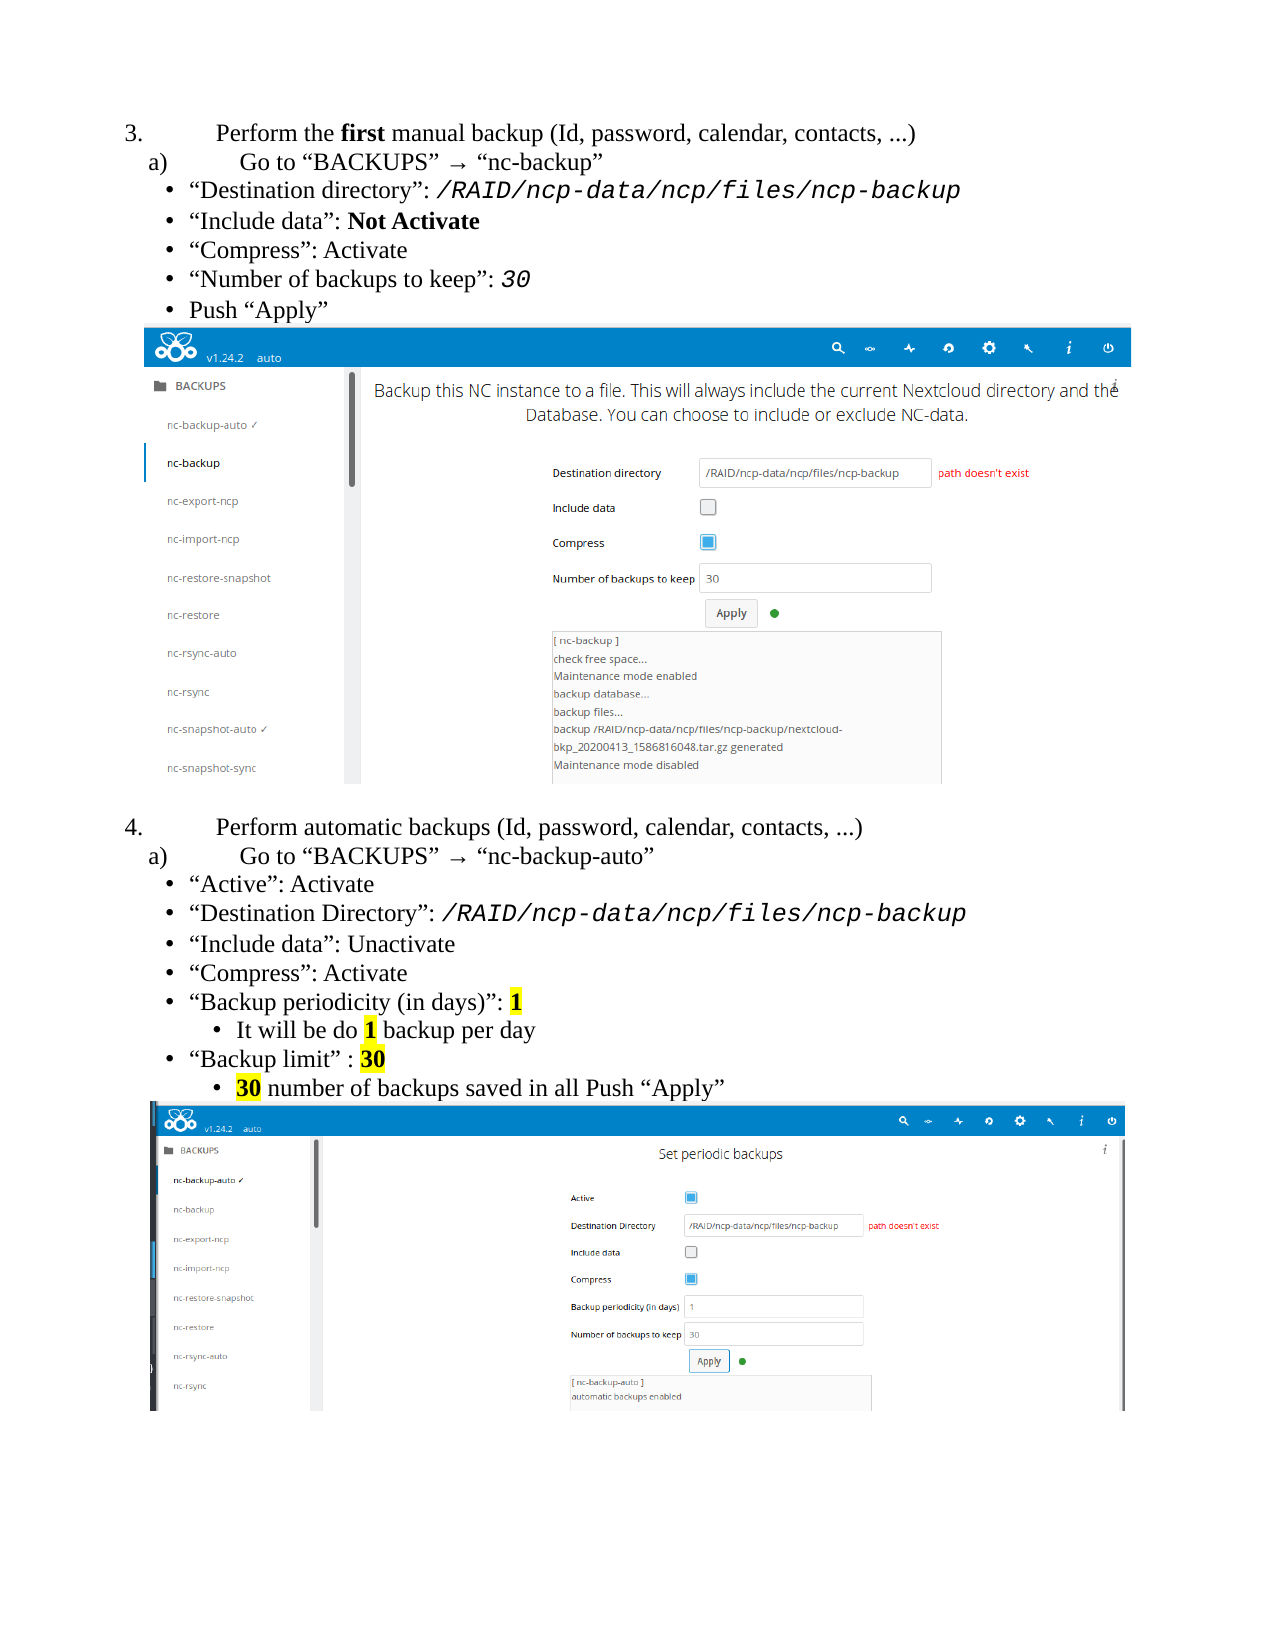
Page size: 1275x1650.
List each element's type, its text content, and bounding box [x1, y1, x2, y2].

list “Include data”: Unactivate [165, 929, 1157, 958]
list “Compress”: Activate [165, 235, 1157, 264]
list “Number of backups to keep”: 30 [165, 264, 1157, 295]
list “Backup periodicity (in days)”: 1 [165, 987, 1157, 1015]
list “Active”: Activate [165, 869, 1157, 898]
list Perform automatic backups (Id, password, calendar, contacts, ...) [118, 812, 1157, 841]
list Go to “BACKUPS” → “nc-backup” [142, 147, 1157, 176]
list 30 number of backups saved in all Push “Apply” [213, 1073, 1157, 1102]
list “Destination Directory”: /RAID/ncp-data/ncp/files/ncp-backup [165, 898, 1157, 929]
list “Compress”: Activate [165, 958, 1157, 987]
list It will be do 1 backup per day [213, 1015, 1157, 1044]
list “Backup limit” : 30 [165, 1044, 1157, 1073]
list Push “Apply” [165, 295, 1157, 323]
list “Include data”: Not Activate [165, 206, 1157, 235]
picture [144, 323, 1132, 784]
list Go to “BACKUPS” → “nc-backup-auto” [142, 841, 1157, 869]
picture [150, 1101, 1125, 1411]
list “Destination directory”: /RAID/ncp-data/ncp/files/ncp-backup [165, 176, 1157, 206]
list Perform the first manual backup (Id, password, calendar, contacts, ...) [118, 118, 1157, 147]
